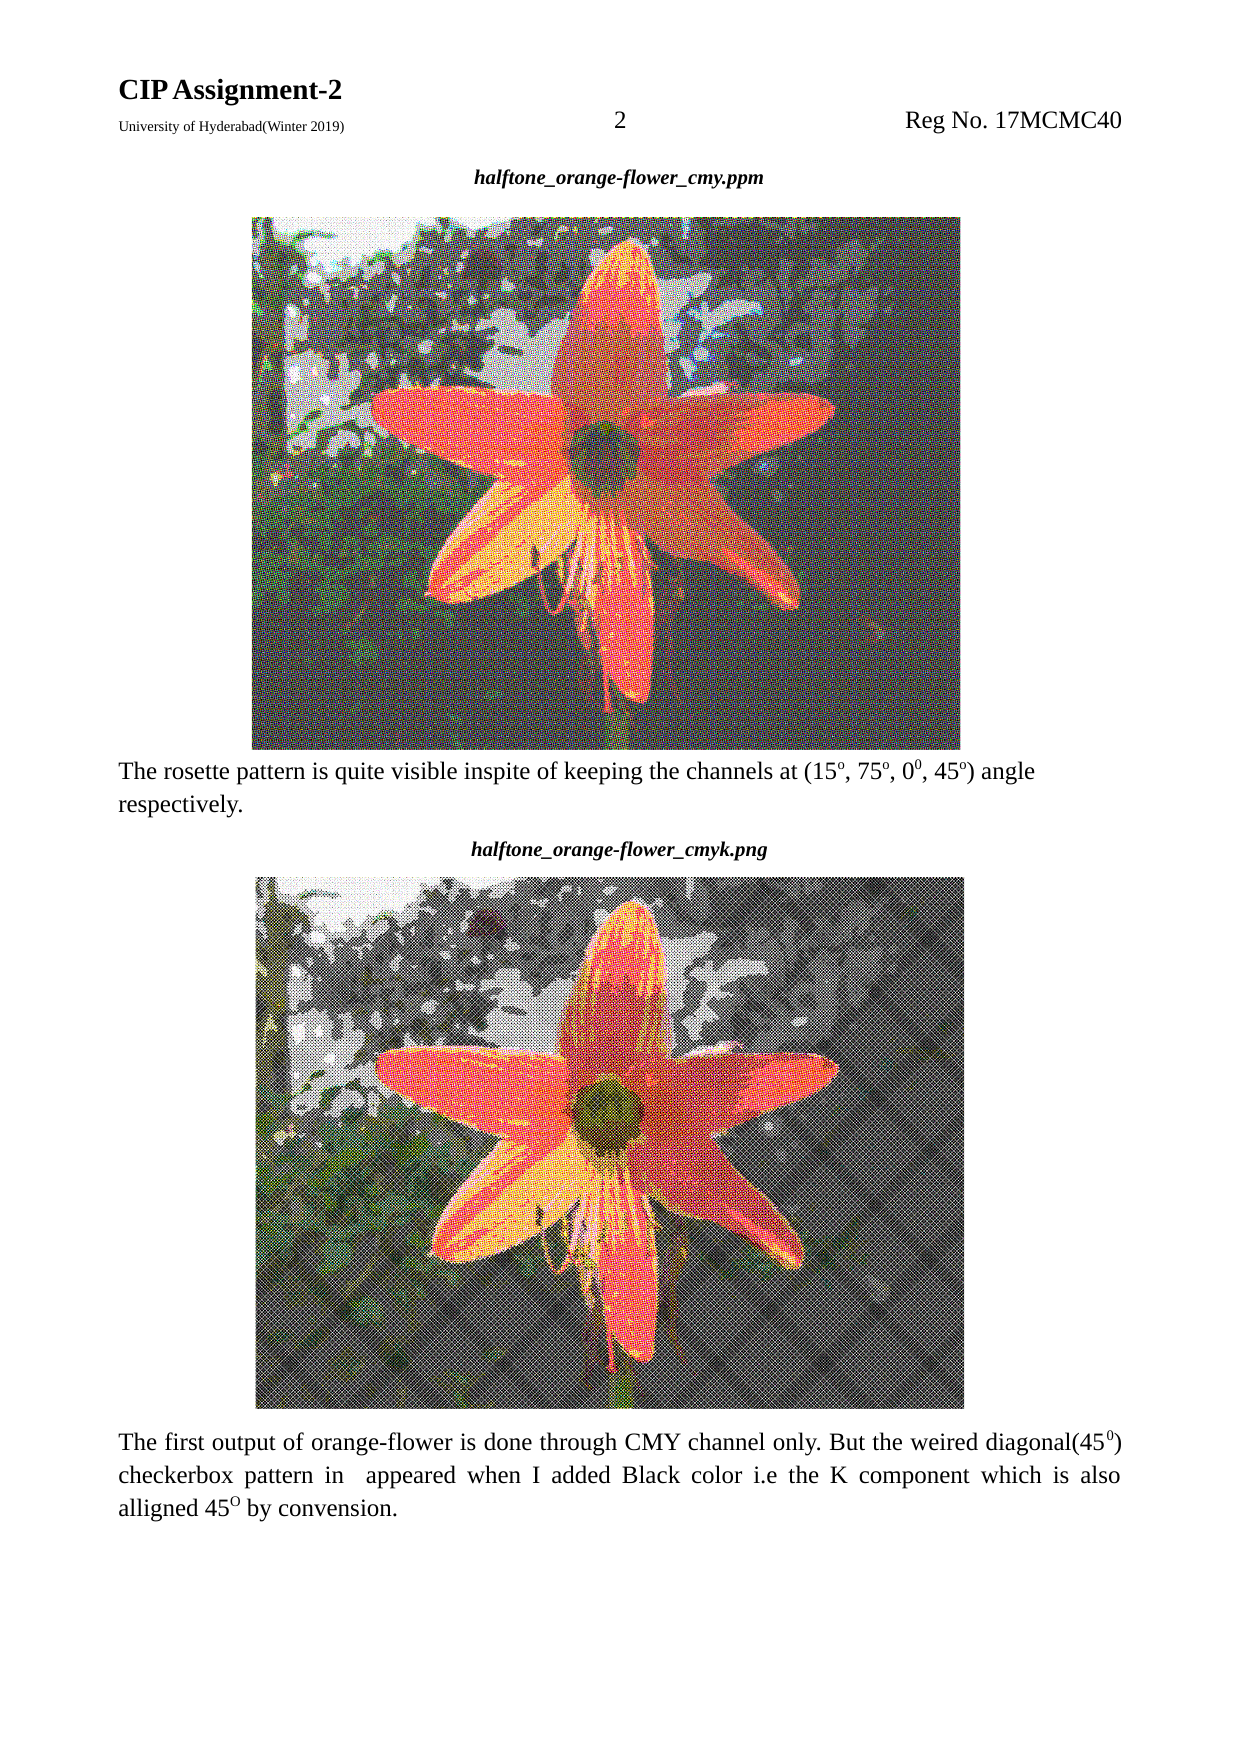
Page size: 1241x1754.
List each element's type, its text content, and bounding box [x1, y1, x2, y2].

picture [251, 217, 961, 750]
text The rosette pattern is quite visible inspite of keeping the channels at (15o, 75o, 00, 45o) angle respectively. [118, 756, 1122, 818]
text halftone_orange-flower_cmyk.png [118, 837, 1122, 861]
text halftone_orange-flower_cmy.ppm [118, 165, 1122, 189]
picture [255, 877, 965, 1409]
text The first output of orange-flower is done through CMY channel only. But the weired diagonal(450) checkerbox pattern in appeared when I added Black color i.e the K component which is also alligned 45O by convension. [118, 1427, 1122, 1522]
